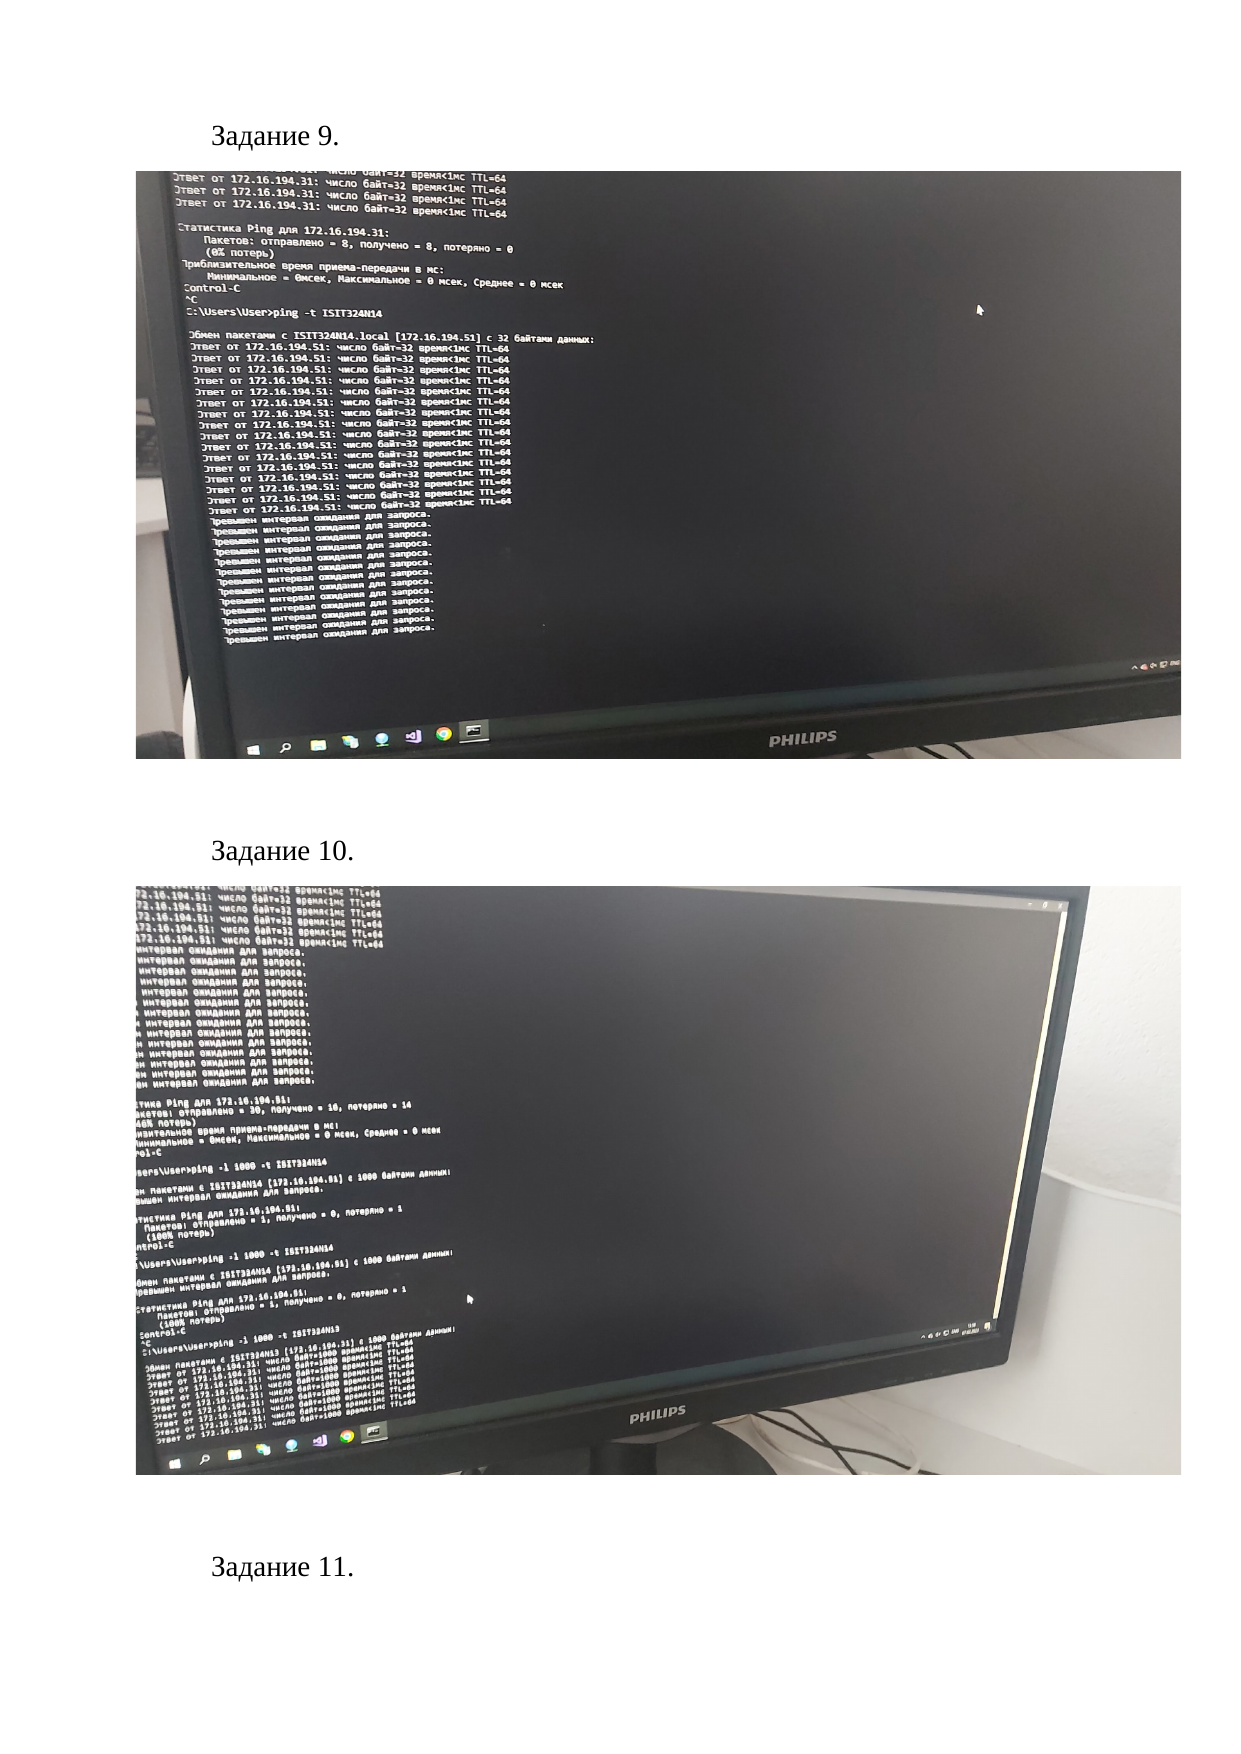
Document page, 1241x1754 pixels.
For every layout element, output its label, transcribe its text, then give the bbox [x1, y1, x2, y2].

picture [135, 171, 1182, 759]
text Задание 9. [136, 118, 1181, 152]
picture [135, 886, 1182, 1475]
text Задание 10. [136, 833, 1181, 867]
text Задание 11. [136, 1549, 1181, 1582]
